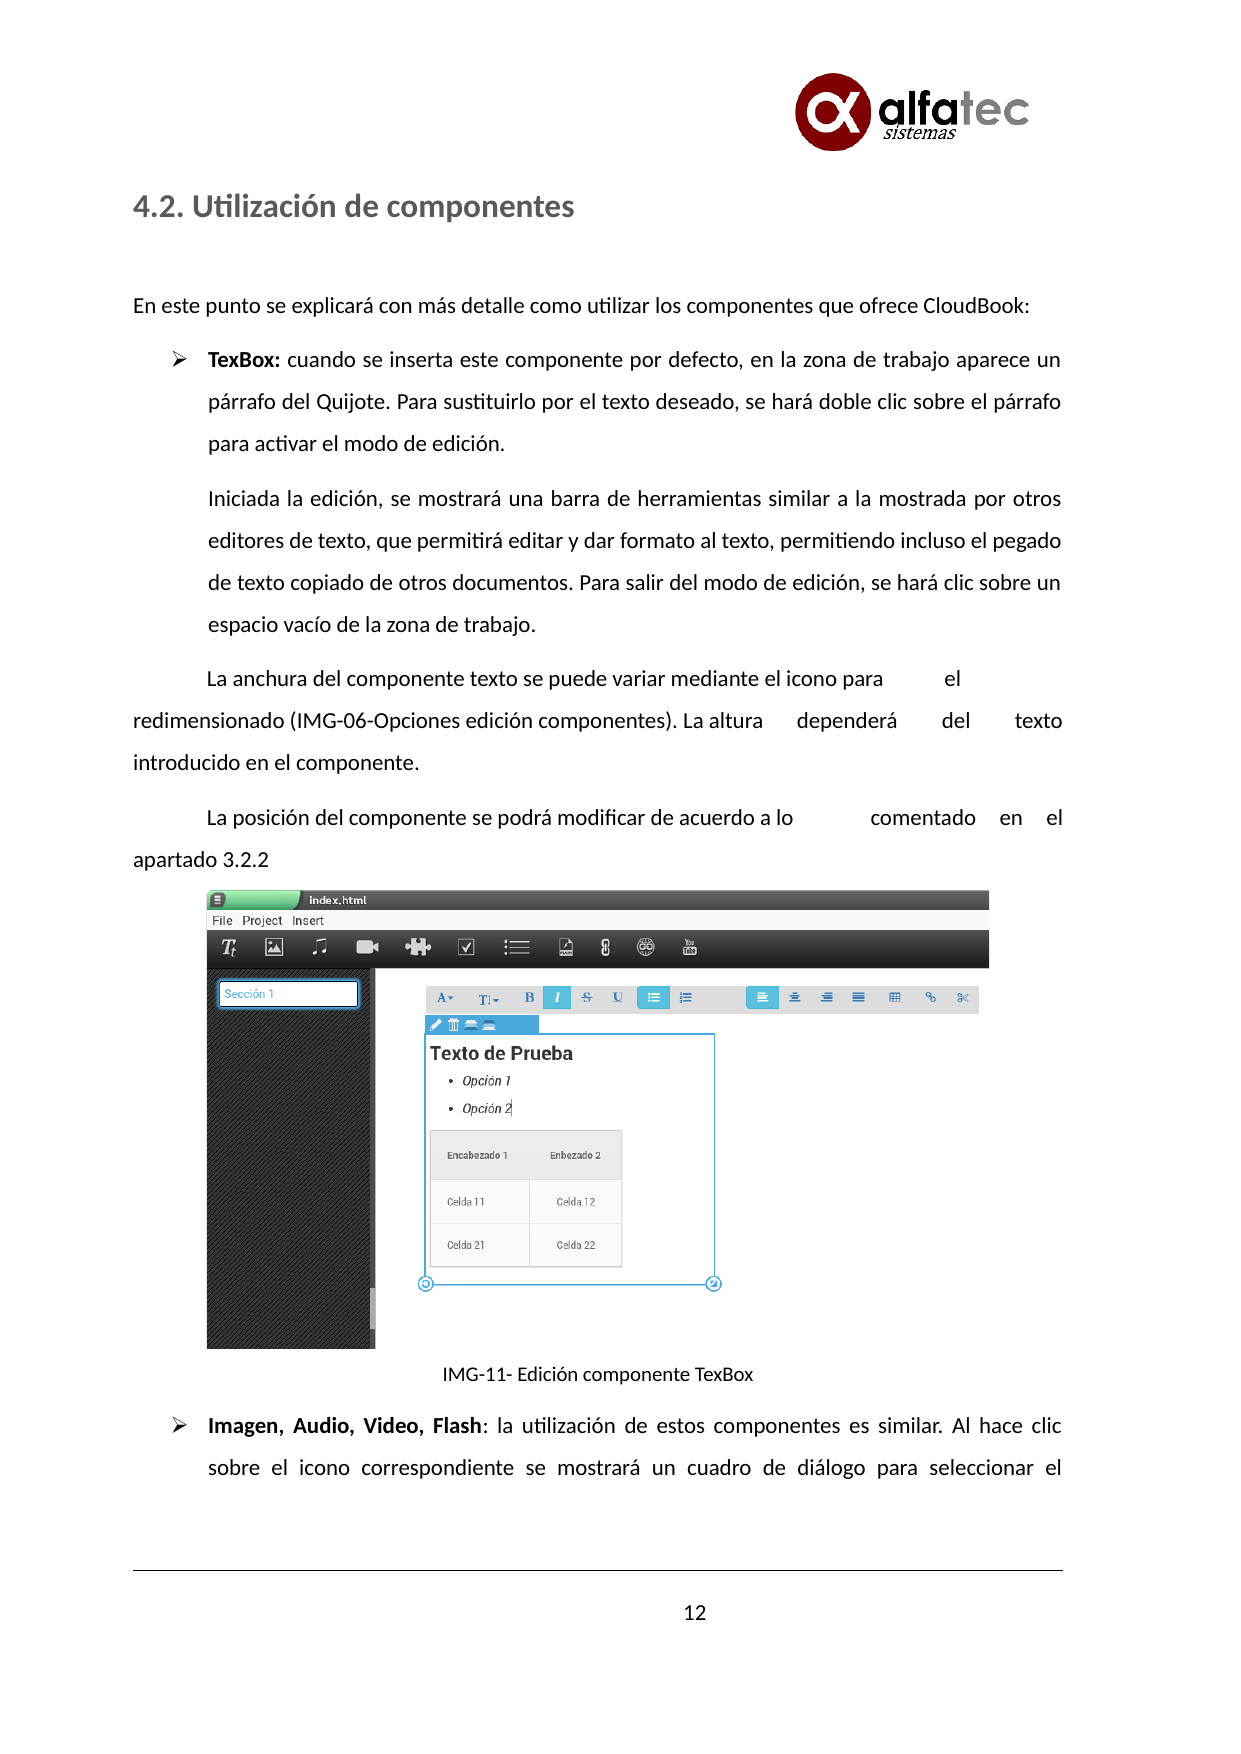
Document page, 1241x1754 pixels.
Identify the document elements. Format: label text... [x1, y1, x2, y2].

text En este punto se explicará con más detalle como utilizar los componentes que ofrece CloudBook: [133, 291, 1063, 319]
list Imagen, Audio, Video, Flash: la utilización de estos componentes es similar. Al hace clic sobre el icono correspondiente se mostrará un cuadro de diálogo para seleccionar el [170, 1412, 1063, 1482]
text La posición del componente se podrá modificar de acuerdo a lo comentado en el apartado 3.2.2 [133, 803, 1063, 873]
text IMG-11- Edición componente TexBox [133, 899, 1063, 1386]
subtitle 4.2. Utilización de componentes [133, 191, 1240, 224]
text La anchura del componente texto se puede variar mediante el icono para el redimensionado (IMG-06-Opciones edición componentes). La altura dependerá del texto introducido en el componente. [133, 664, 1063, 776]
list TexBox: cuando se inserta este componente por defecto, en la zona de trabajo aparece un párrafo del Quijote. Para sustituirlo por el texto deseado, se hará doble clic sobre el párrafo para activar el modo de edición. [170, 345, 1063, 457]
picture [795, 73, 1031, 151]
list Iniciada la edición, se mostrará una barra de herramientas similar a la mostrada por otros editores de texto, que permitirá editar y dar formato al texto, permitiendo incluso el pegado de texto copiado de otros documentos. Para salir del modo de edición, se hará clic sobre un espacio vacío de la zona de trabajo. [170, 484, 1063, 638]
